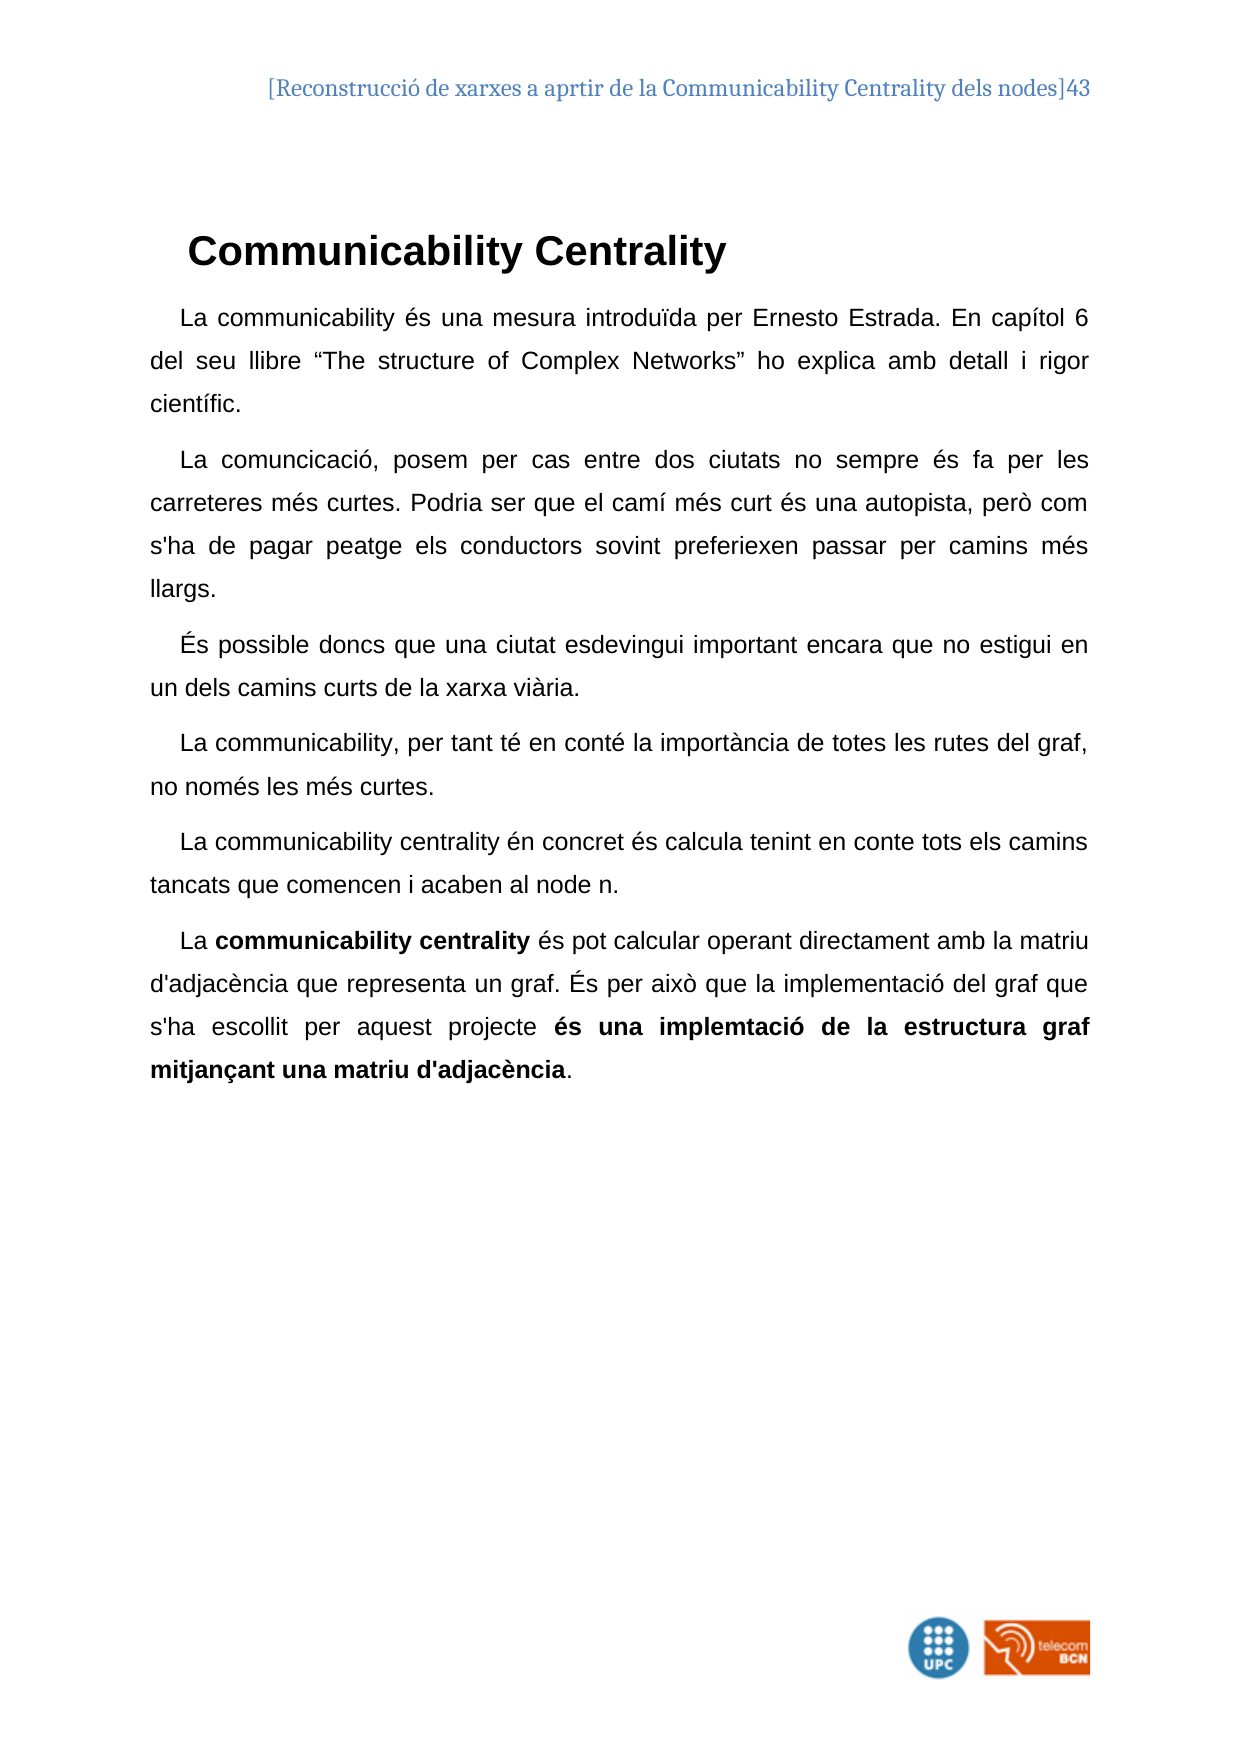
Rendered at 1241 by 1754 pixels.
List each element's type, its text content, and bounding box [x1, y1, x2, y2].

picture [904, 1614, 1091, 1681]
text La communicability centrality és pot calcular operant directament amb la matriu d'adjacència que representa un graf. És per això que la implementació del graf que s'ha escollit per aquest projecte és una implemtació de la estructura graf mitjançant una matriu d'adjacència. [150, 926, 1090, 1084]
text La communicability, per tant té en conté la importància de totes les rutes del graf, no només les més curtes. [150, 728, 1090, 800]
text La communicability és una mesura introduïda per Ernesto Estrada. En capítol 6 del seu llibre “The structure of Complex Networks” ho explica amb detall i rigor científic. [150, 303, 1090, 418]
text La comuncicació, posem per cas entre dos ciutats no sempre és fa per les carreteres més curtes. Podria ser que el camí més curt és una autopista, però com s'ha de pagar peatge els conductors sovint preferiexen passar per camins més llargs. [150, 444, 1090, 603]
text La communicability centrality én concret és calcula tenint en conte tots els camins tancats que comencen i acaben al node n. [150, 827, 1090, 899]
text És possible doncs que una ciutat esdevingui important encara que no estigui en un dels camins curts de la xarxa viària. [150, 629, 1090, 701]
subtitle Communicability Centrality [187, 227, 1090, 275]
